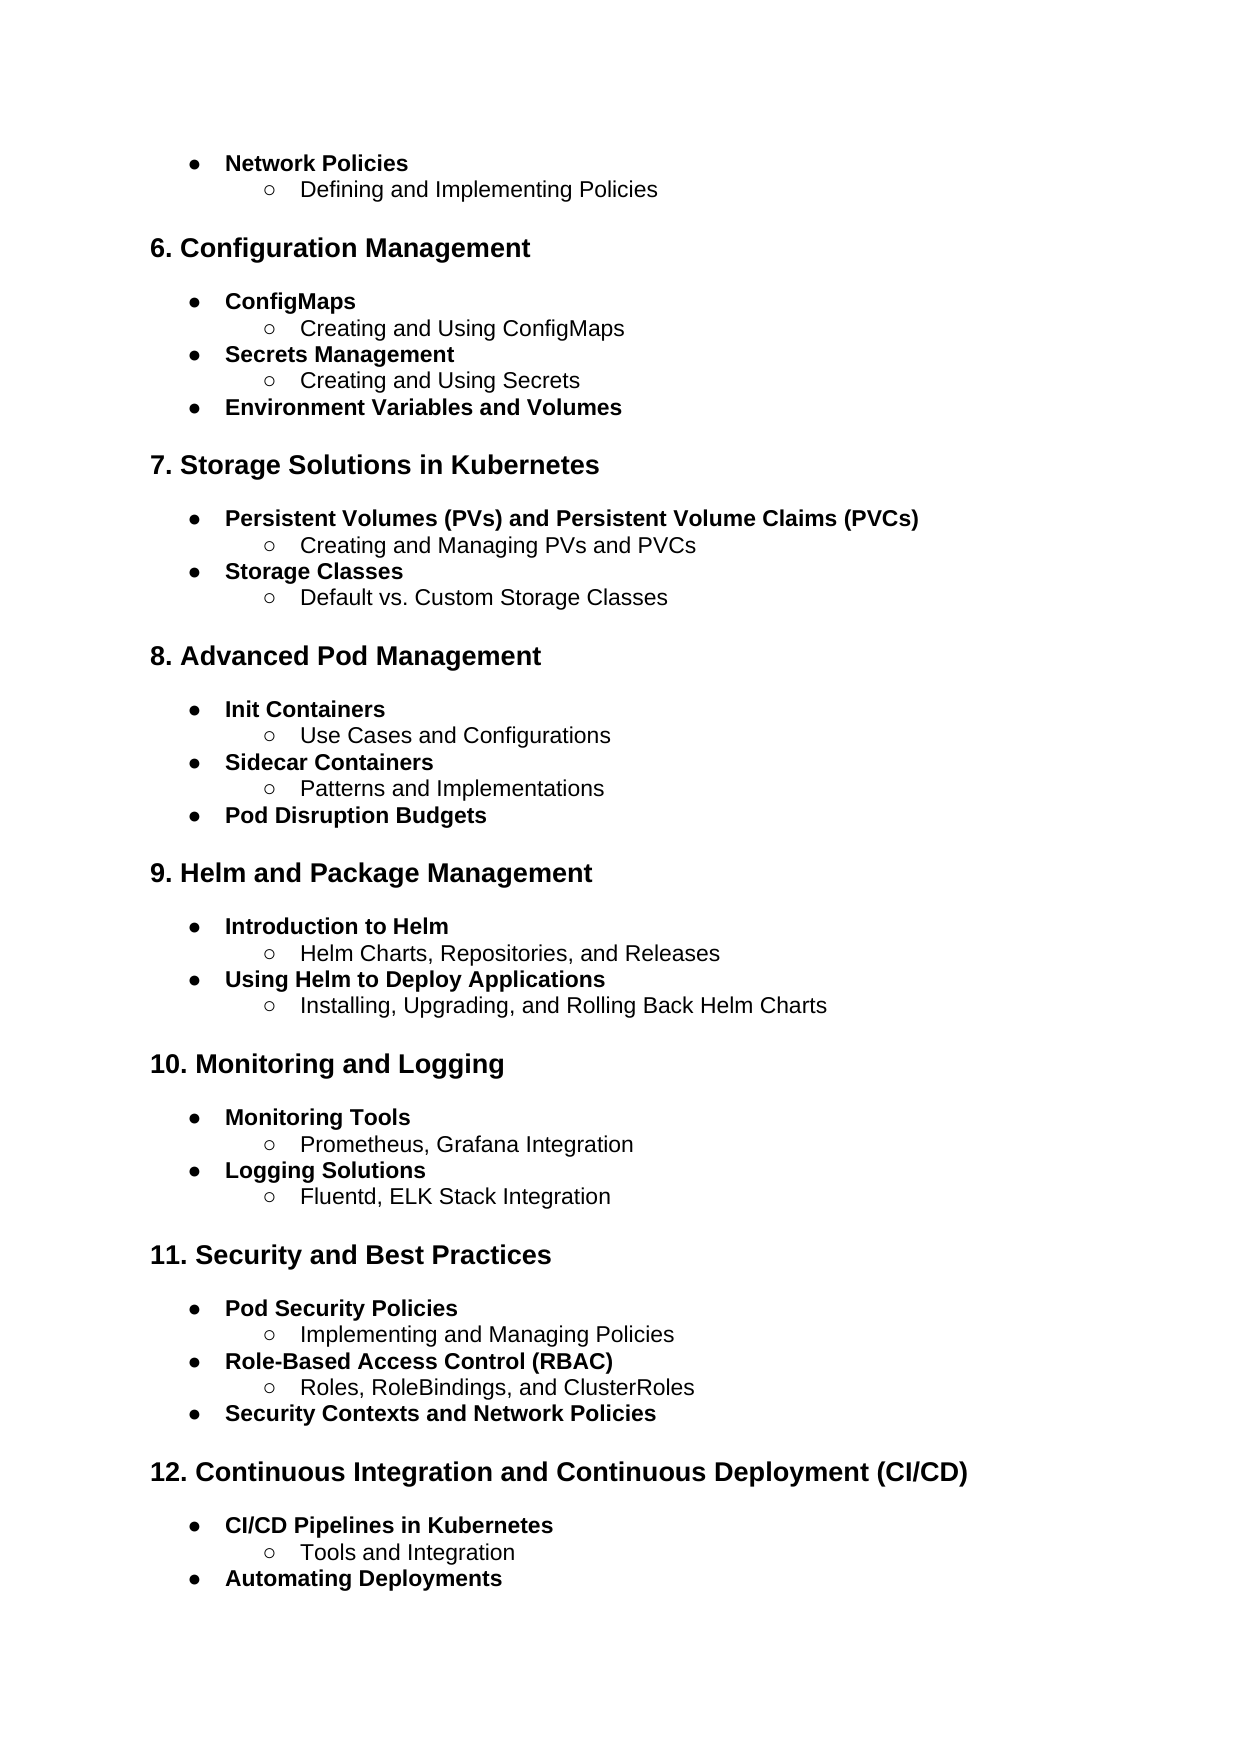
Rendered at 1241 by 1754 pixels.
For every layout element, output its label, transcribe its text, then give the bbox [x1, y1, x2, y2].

list Monitoring Tools [187, 1104, 1090, 1131]
list Init Containers [187, 696, 1090, 722]
list Sidecar Containers [187, 749, 1090, 775]
list Tools and Integration [262, 1538, 1090, 1565]
list ConfigMaps [187, 288, 1090, 314]
subtitle 11. Security and Best Practices [150, 1239, 1090, 1270]
list Pod Security Policies [187, 1295, 1090, 1321]
list Environment Variables and Volumes [187, 393, 1090, 420]
list Roles, RoleBindings, and ClusterRoles [262, 1374, 1090, 1400]
list Security Contexts and Network Policies [187, 1400, 1090, 1427]
list Helm Charts, Repositories, and Releases [262, 940, 1090, 966]
list Default vs. Custom Storage Classes [262, 584, 1090, 611]
subtitle 6. Configuration Management [150, 232, 1090, 263]
list Creating and Managing PVs and PVCs [262, 532, 1090, 558]
list Implementing and Managing Policies [262, 1321, 1090, 1348]
list Use Cases and Configurations [262, 722, 1090, 749]
list CI/CD Pipelines in Kubernetes [187, 1512, 1090, 1538]
list Defining and Implementing Policies [262, 176, 1090, 203]
list Installing, Upgrading, and Rolling Back Helm Charts [262, 992, 1090, 1019]
list Creating and Using ConfigMaps [262, 314, 1090, 341]
list Secrets Management [187, 341, 1090, 367]
list Persistent Volumes (PVs) and Persistent Volume Claims (PVCs) [187, 505, 1090, 532]
list Creating and Using Secrets [262, 367, 1090, 393]
list Automating Deployments [187, 1565, 1090, 1591]
subtitle 12. Continuous Integration and Continuous Deployment (CI/CD) [150, 1456, 1090, 1487]
list Pod Disruption Budgets [187, 802, 1090, 828]
list Logging Solutions [187, 1157, 1090, 1183]
list Prometheus, Grafana Integration [262, 1131, 1090, 1157]
list Patterns and Implementations [262, 775, 1090, 802]
subtitle 9. Helm and Package Management [150, 857, 1090, 888]
list Storage Classes [187, 558, 1090, 584]
list Network Policies [187, 150, 1090, 176]
subtitle 10. Monitoring and Logging [150, 1048, 1090, 1079]
subtitle 7. Storage Solutions in Kubernetes [150, 449, 1090, 480]
list Fluentd, ELK Stack Integration [262, 1183, 1090, 1209]
list Introduction to Helm [187, 913, 1090, 940]
list Role-Based Access Control (RBAC) [187, 1348, 1090, 1374]
list Using Helm to Deploy Applications [187, 966, 1090, 992]
subtitle 8. Advanced Pod Management [150, 640, 1090, 671]
